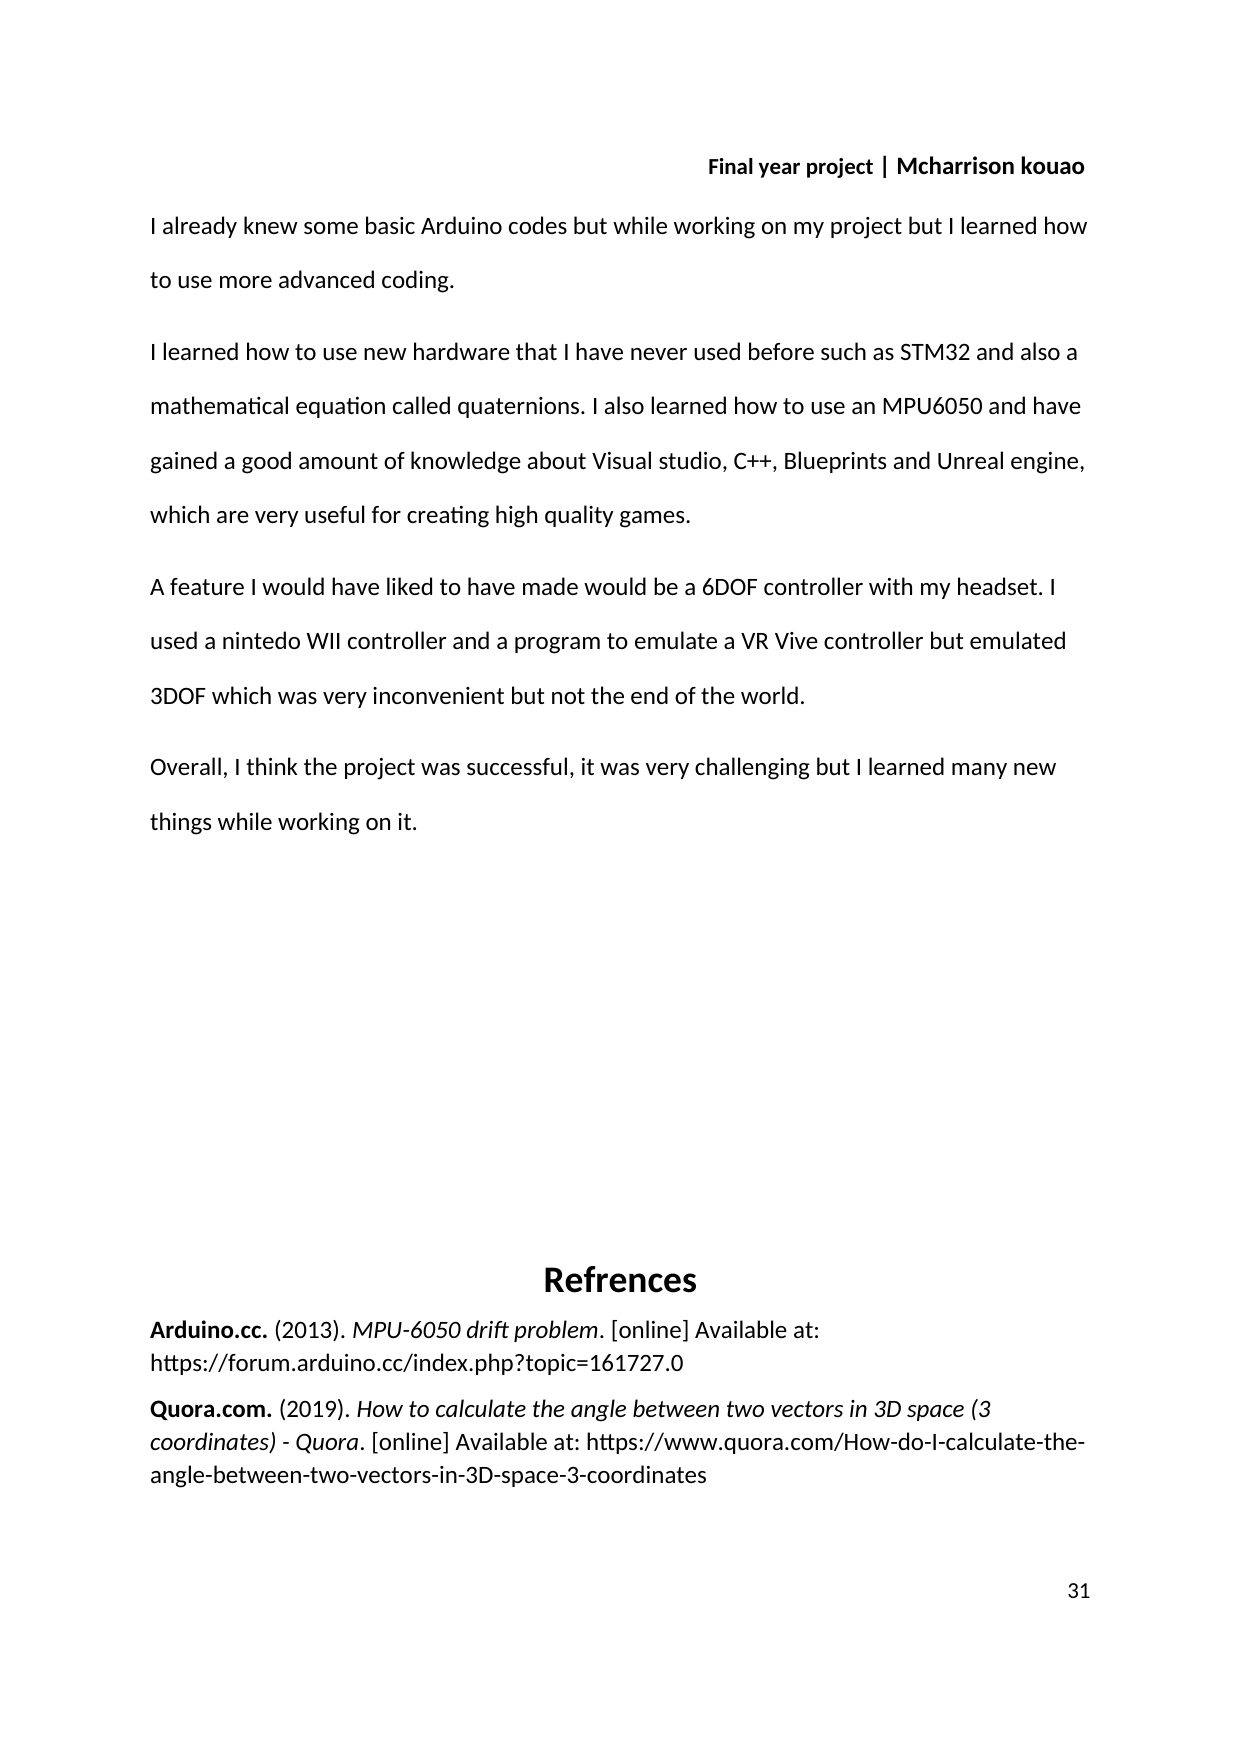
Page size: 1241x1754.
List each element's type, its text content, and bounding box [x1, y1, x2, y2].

text I already knew some basic Arduino codes but while working on my project but I learned how to use more advanced coding. [150, 210, 1090, 295]
text Arduino.cc. (2013). MPU-6050 drift problem. [online] Available at: https://forum.arduino.cc/index.php?topic=161727.0 [150, 1314, 1090, 1378]
text A feature I would have liked to have made would be a 6DOF controller with my headset. I used a nintedo WII controller and a program to emulate a VR Vive controller but emulated 3DOF which was very inconvenient but not the end of the world. [150, 571, 1090, 711]
text Overall, I think the project was successful, it was very challenging but I learned many new things while working on it. [150, 751, 1090, 836]
text I learned how to use new hardware that I have never used before such as STM32 and also a mathematical equation called quaternions. I also learned how to use an MPU6050 and have gained a good amount of knowledge about Visual studio, C++, Blueprints and Unreal engine, which are very useful for creating high quality games. [150, 336, 1090, 530]
text Quora.com. (2019). How to calculate the angle between two vectors in 3D space (3 coordinates) - Quora. [online] Available at: https://www.quora.com/How-do-I-calculate-the-angle-between-two-vectors-in-3D-space-3-coordinates [150, 1393, 1090, 1489]
subtitle Refrences [150, 1256, 1090, 1302]
